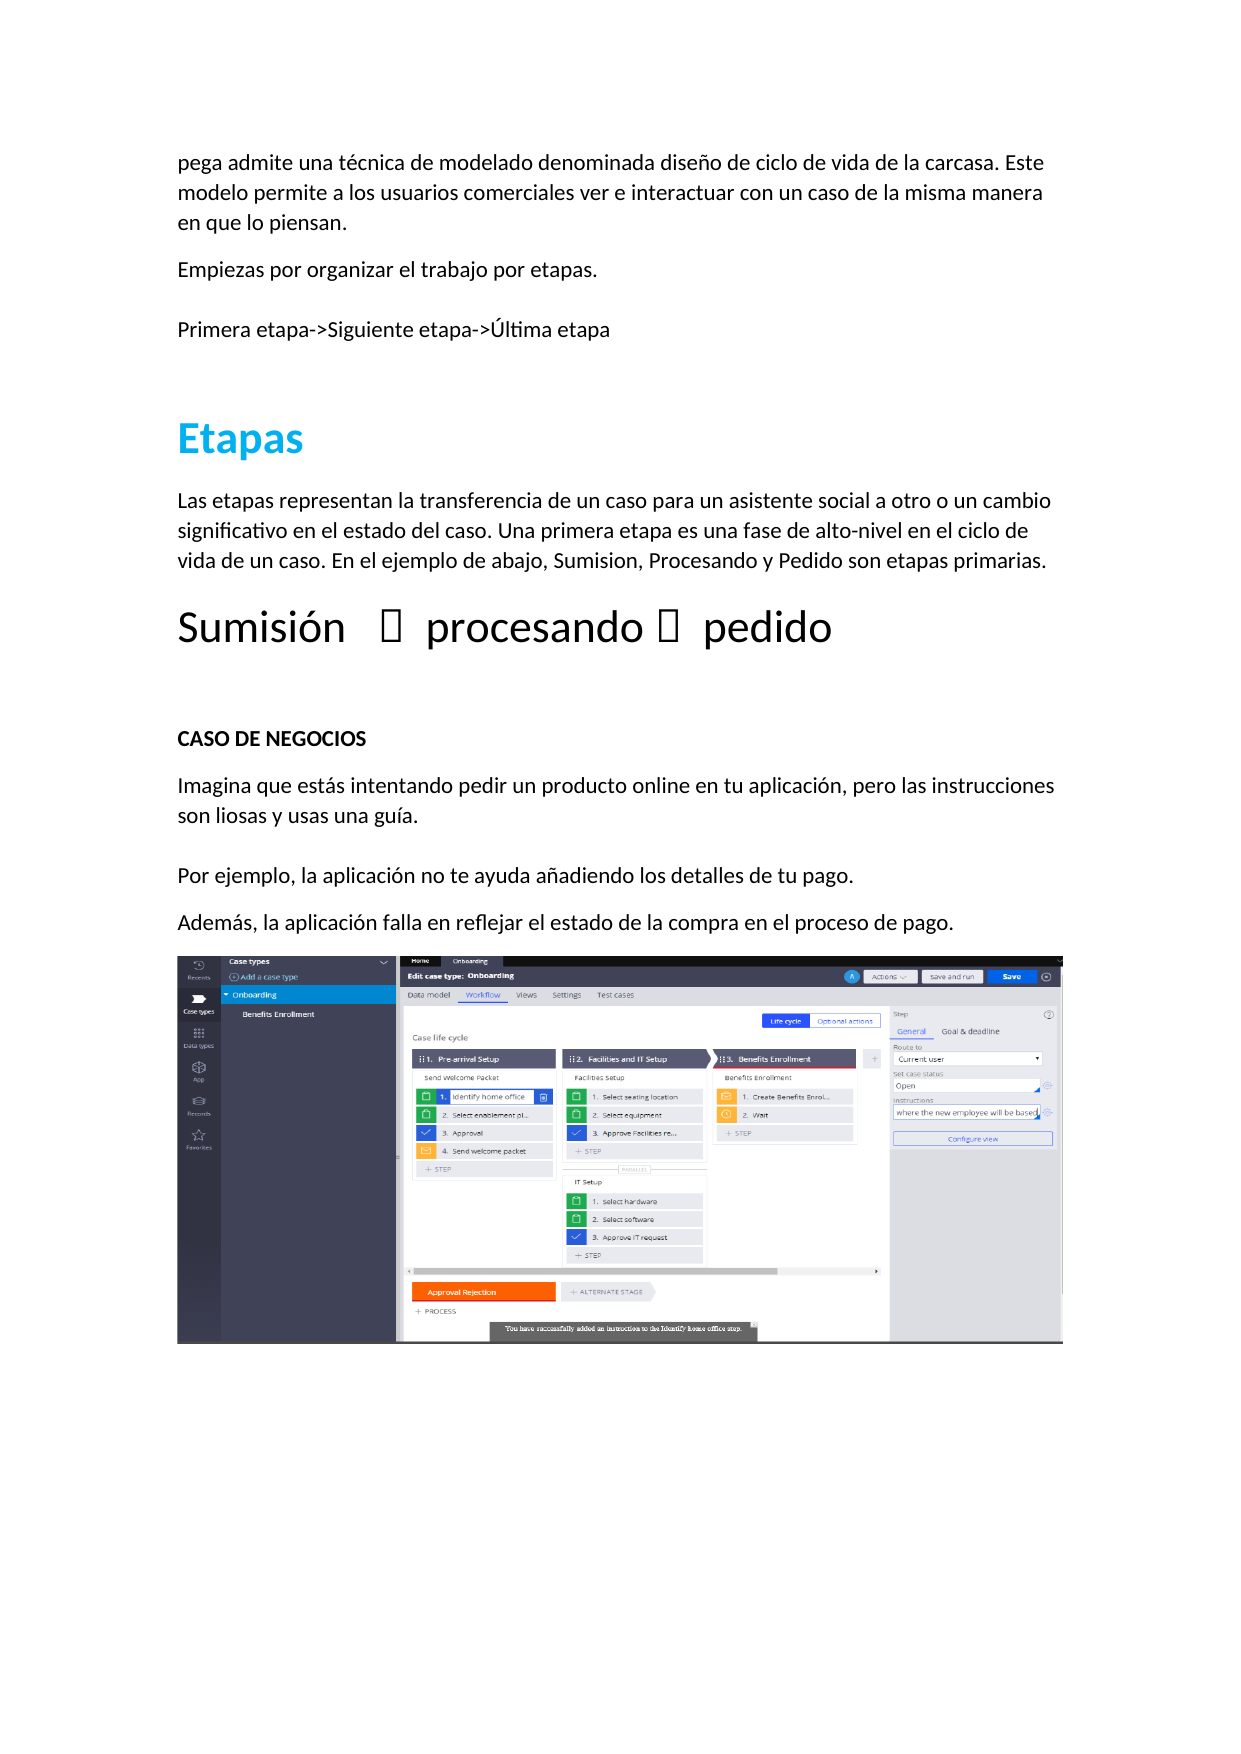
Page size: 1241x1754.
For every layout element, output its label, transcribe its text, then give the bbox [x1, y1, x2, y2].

text pega admite una técnica de modelado denominada diseño de ciclo de vida de la carcasa. Este modelo permite a los usuarios comerciales ver e interactuar con un caso de la misma manera en que lo piensan. [177, 148, 1063, 236]
text Imagina que estás intentando pedir un producto online en tu aplicación, pero las instrucciones son liosas y usas una guía. Por ejemplo, la aplicación no te ayuda añadiendo los detalles de tu pago. [177, 771, 1063, 890]
text Además, la aplicación falla en reflejar el estado de la compra en el proceso de pago. [177, 908, 1063, 937]
text Sumisión  procesando  pedido [177, 593, 1063, 656]
text Empiezas por organizar el trabajo por etapas. Primera etapa->Siguiente etapa->Última etapa [177, 255, 1063, 343]
text Etapas [177, 409, 1063, 465]
picture [177, 955, 1063, 1344]
text CASO DE NEGOCIOS [177, 724, 1063, 752]
text Las etapas representan la transferencia de un caso para un asistente social a otro o un cambio significativo en el estado del caso. Una primera etapa es una fase de alto-nivel en el ciclo de vida de un caso. En el ejemplo de abajo, Sumision, Procesando y Pedido son etapas primarias. [177, 486, 1063, 574]
